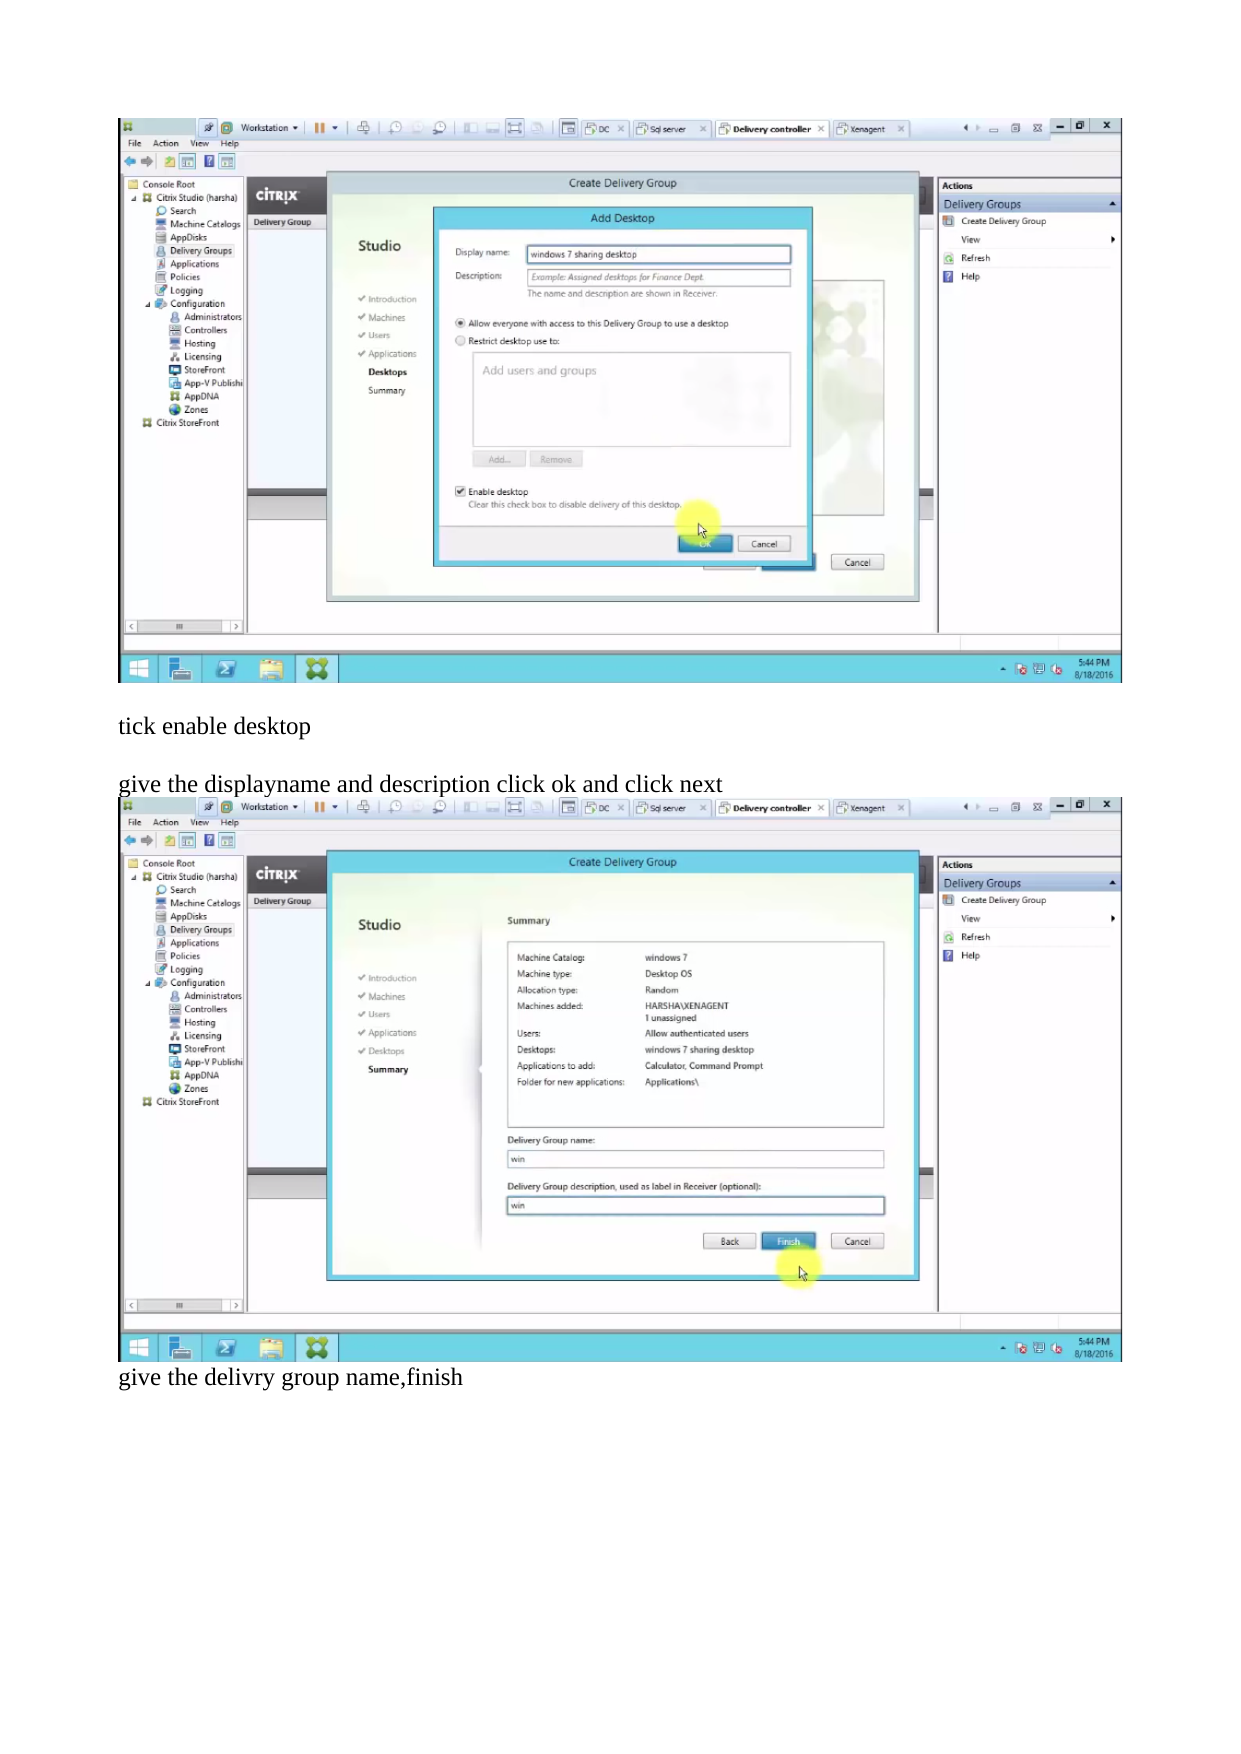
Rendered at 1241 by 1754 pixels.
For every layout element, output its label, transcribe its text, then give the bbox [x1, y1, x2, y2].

text give the displayname and description click ok and click next [118, 769, 1122, 797]
text tick enable desktop [118, 711, 1122, 740]
picture [118, 797, 1123, 1362]
picture [118, 118, 1123, 683]
text give the delivry group name,finish [118, 1362, 1122, 1391]
